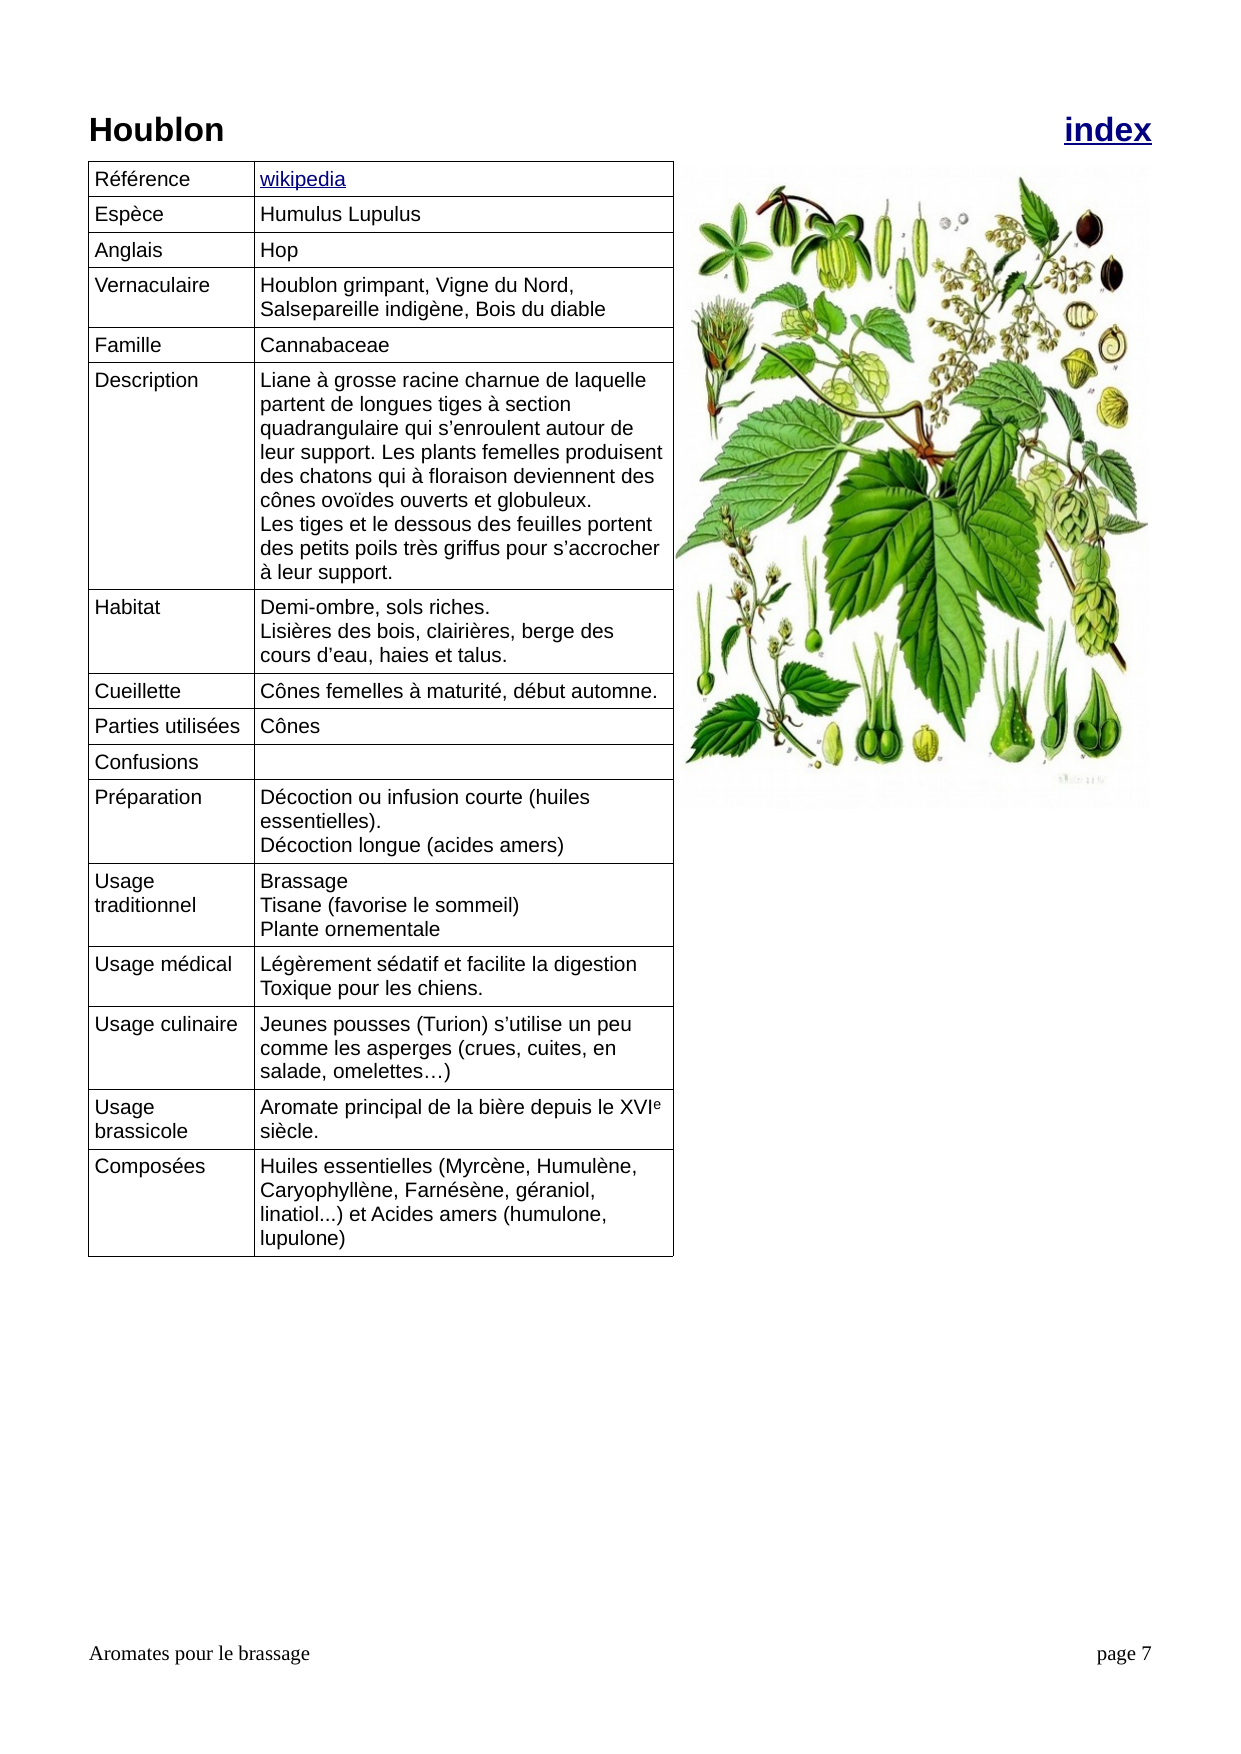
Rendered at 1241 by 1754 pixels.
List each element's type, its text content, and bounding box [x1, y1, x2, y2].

table_cell Préparation [89, 780, 254, 863]
table_cell Vernaculaire [89, 268, 254, 327]
picture [675, 166, 1149, 809]
table_cell Confusions [89, 745, 254, 779]
table_cell [255, 745, 673, 779]
table_cell Demi-ombre, sols riches. Lisières des bois, clairières, berge des cours d’eau, haies et talus. [255, 590, 673, 673]
table_cell Habitat [89, 590, 254, 673]
table_cell Cueillette [89, 674, 254, 708]
table_cell Composées [89, 1150, 254, 1256]
table_header wikipedia [255, 162, 673, 196]
table_cell Liane à grosse racine charnue de laquelle partent de longues tiges à section quadrangulaire qui s’enroulent autour de leur support. Les plants femelles produisent des chatons qui à floraison deviennent des cônes ovoïdes ouverts et globuleux. Les tiges et le dessous des feuilles portent des petits poils très griffus pour s’accrocher à leur support. [255, 363, 673, 589]
table_cell Humulus Lupulus [255, 197, 673, 232]
table_cell Anglais [89, 233, 254, 267]
subtitle Houblon index [88, 109, 1152, 148]
table_cell Parties utilisées [89, 709, 254, 744]
table_cell Cônes femelles à maturité, début automne. [255, 674, 673, 708]
table_cell Décoction ou infusion courte (huiles essentielles). Décoction longue (acides amers) [255, 780, 673, 863]
table_cell Jeunes pousses (Turion) s’utilise un peu comme les asperges (crues, cuites, en salade, omelettes…) [255, 1007, 673, 1089]
table_cell Cannabaceae [255, 328, 673, 362]
table_cell Légèrement sédatif et facilite la digestion Toxique pour les chiens. [255, 947, 673, 1006]
table_cell Usage médical [89, 947, 254, 1006]
table_cell Description [89, 363, 254, 589]
table_cell Espèce [89, 197, 254, 232]
table_cell Brassage Tisane (favorise le sommeil) Plante ornementale [255, 864, 673, 946]
table_cell Usage culinaire [89, 1007, 254, 1089]
table_cell Huiles essentielles (Myrcène, Humulène, Caryophyllène, Farnésène, géraniol, linatiol...) et Acides amers (humulone, lupulone) [255, 1150, 673, 1256]
table_cell Cônes [255, 709, 673, 744]
table_cell Aromate principal de la bière depuis le XVIᵉ siècle. [255, 1090, 673, 1148]
table_cell Houblon grimpant, Vigne du Nord, Salsepareille indigène, Bois du diable [255, 268, 673, 327]
table_cell Hop [255, 233, 673, 267]
table_cell Usage traditionnel [89, 864, 254, 946]
table_header Référence [89, 162, 254, 196]
table_cell Famille [89, 328, 254, 362]
table_cell Usage brassicole [89, 1090, 254, 1148]
